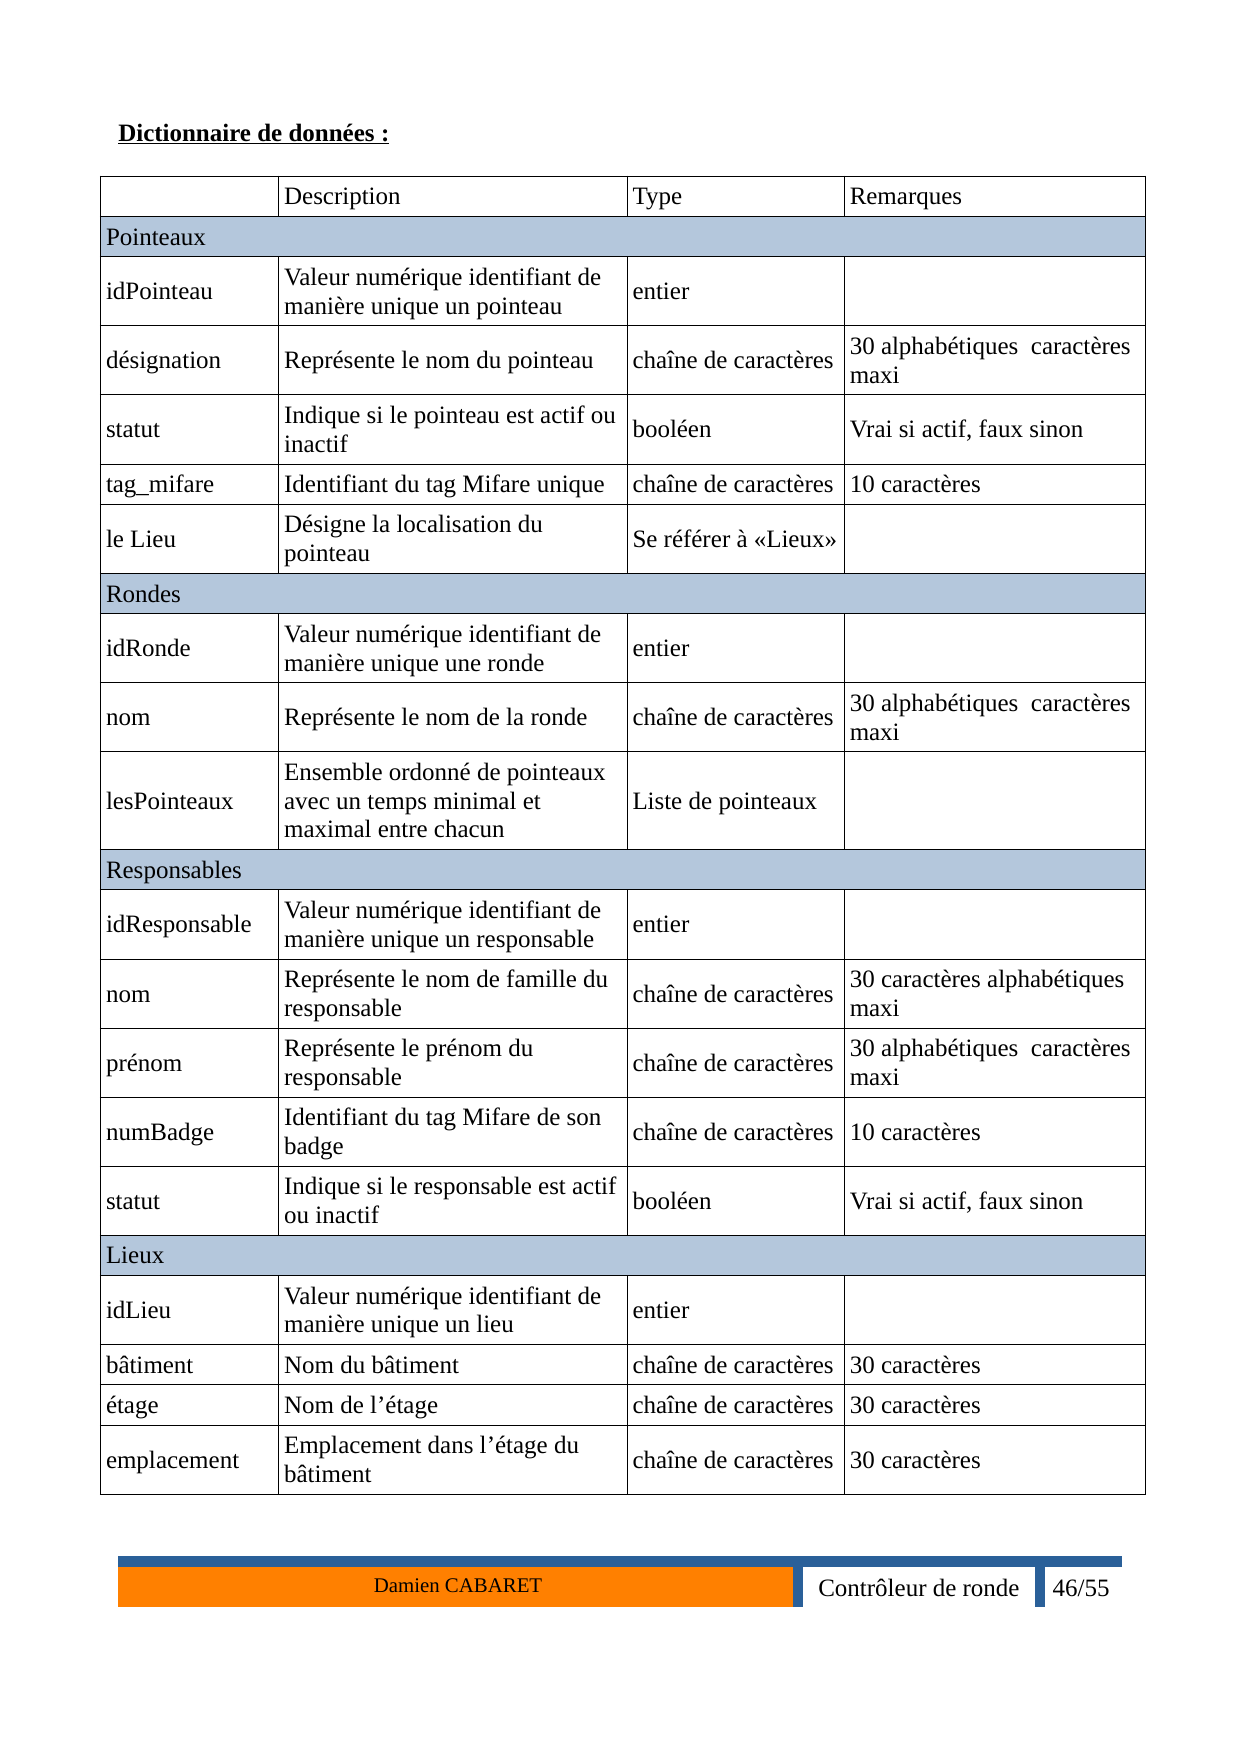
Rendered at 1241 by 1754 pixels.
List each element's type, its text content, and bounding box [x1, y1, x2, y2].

table_cell Représente le nom de la ronde [279, 683, 627, 751]
table_cell Représente le nom du pointeau [279, 326, 627, 394]
table_cell étage [101, 1385, 278, 1425]
table_cell idPointeau [101, 257, 278, 325]
table_cell Emplacement dans l’étage du bâtiment [279, 1426, 627, 1494]
table_cell 30 caractères [845, 1345, 1145, 1384]
table_cell Responsables [101, 850, 1145, 889]
table_cell statut [101, 1167, 278, 1235]
table_cell nom [101, 960, 278, 1027]
table_cell désignation [101, 326, 278, 394]
table_cell chaîne de caractères [628, 683, 844, 751]
table_cell [845, 1276, 1145, 1344]
table_cell booléen [628, 395, 844, 463]
table_cell Identifiant du tag Mifare unique [279, 465, 627, 504]
table_cell idResponsable [101, 890, 278, 958]
table_cell Valeur numérique identifiant de manière unique un lieu [279, 1276, 627, 1344]
table_cell 10 caractères [845, 465, 1145, 504]
table_cell Indique si le responsable est actif ou inactif [279, 1167, 627, 1235]
table_cell Pointeaux [101, 217, 1145, 256]
table_cell chaîne de caractères [628, 465, 844, 504]
table_cell Lieux [101, 1236, 1145, 1275]
table_cell bâtiment [101, 1345, 278, 1384]
table_cell idLieu [101, 1276, 278, 1344]
table_cell Vrai si actif, faux sinon [845, 1167, 1145, 1235]
table_header Description [279, 177, 627, 216]
table_cell idRonde [101, 614, 278, 682]
table_cell 30 caractères [845, 1385, 1145, 1425]
table_cell numBadge [101, 1098, 278, 1166]
table_cell Représente le prénom du responsable [279, 1029, 627, 1097]
table_cell Liste de pointeaux [628, 752, 844, 849]
table_header Type [628, 177, 844, 216]
table_cell 30 alphabétiques caractères maxi [845, 326, 1145, 394]
table_cell chaîne de caractères [628, 960, 844, 1027]
table_cell Nom de l’étage [279, 1385, 627, 1425]
table_cell entier [628, 614, 844, 682]
table_cell Identifiant du tag Mifare de son badge [279, 1098, 627, 1166]
table_cell booléen [628, 1167, 844, 1235]
table_cell Ensemble ordonné de pointeaux avec un temps minimal et maximal entre chacun [279, 752, 627, 849]
table_cell entier [628, 1276, 844, 1344]
table_cell Représente le nom de famille du responsable [279, 960, 627, 1027]
table_cell 10 caractères [845, 1098, 1145, 1166]
table_cell Vrai si actif, faux sinon [845, 395, 1145, 463]
table_cell chaîne de caractères [628, 1385, 844, 1425]
table_cell chaîne de caractères [628, 326, 844, 394]
table_cell chaîne de caractères [628, 1426, 844, 1494]
table_cell [845, 505, 1145, 573]
table_cell 30 alphabétiques caractères maxi [845, 683, 1145, 751]
table_cell nom [101, 683, 278, 751]
table_cell Valeur numérique identifiant de manière unique un responsable [279, 890, 627, 958]
table_cell entier [628, 257, 844, 325]
table_cell [845, 614, 1145, 682]
table_cell 30 caractères [845, 1426, 1145, 1494]
table_cell entier [628, 890, 844, 958]
table_cell tag_mifare [101, 465, 278, 504]
table_cell 30 caractères alphabétiques maxi [845, 960, 1145, 1027]
table_cell chaîne de caractères [628, 1098, 844, 1166]
table_cell le Lieu [101, 505, 278, 573]
table_cell Rondes [101, 574, 1145, 613]
table_cell Se référer à «Lieux» [628, 505, 844, 573]
table_cell Nom du bâtiment [279, 1345, 627, 1384]
text Dictionnaire de données : [118, 118, 1122, 147]
table_cell lesPointeaux [101, 752, 278, 849]
table_cell chaîne de caractères [628, 1029, 844, 1097]
table_cell Valeur numérique identifiant de manière unique une ronde [279, 614, 627, 682]
table_cell Indique si le pointeau est actif ou inactif [279, 395, 627, 463]
table_cell [845, 752, 1145, 849]
table_cell Valeur numérique identifiant de manière unique un pointeau [279, 257, 627, 325]
table_cell statut [101, 395, 278, 463]
table_cell [845, 257, 1145, 325]
table_header Remarques [845, 177, 1145, 216]
table_cell Désigne la localisation du pointeau [279, 505, 627, 573]
table_cell [845, 890, 1145, 958]
table_cell prénom [101, 1029, 278, 1097]
table_cell 30 alphabétiques caractères maxi [845, 1029, 1145, 1097]
table_header [101, 177, 278, 216]
table_cell emplacement [101, 1426, 278, 1494]
table_cell chaîne de caractères [628, 1345, 844, 1384]
